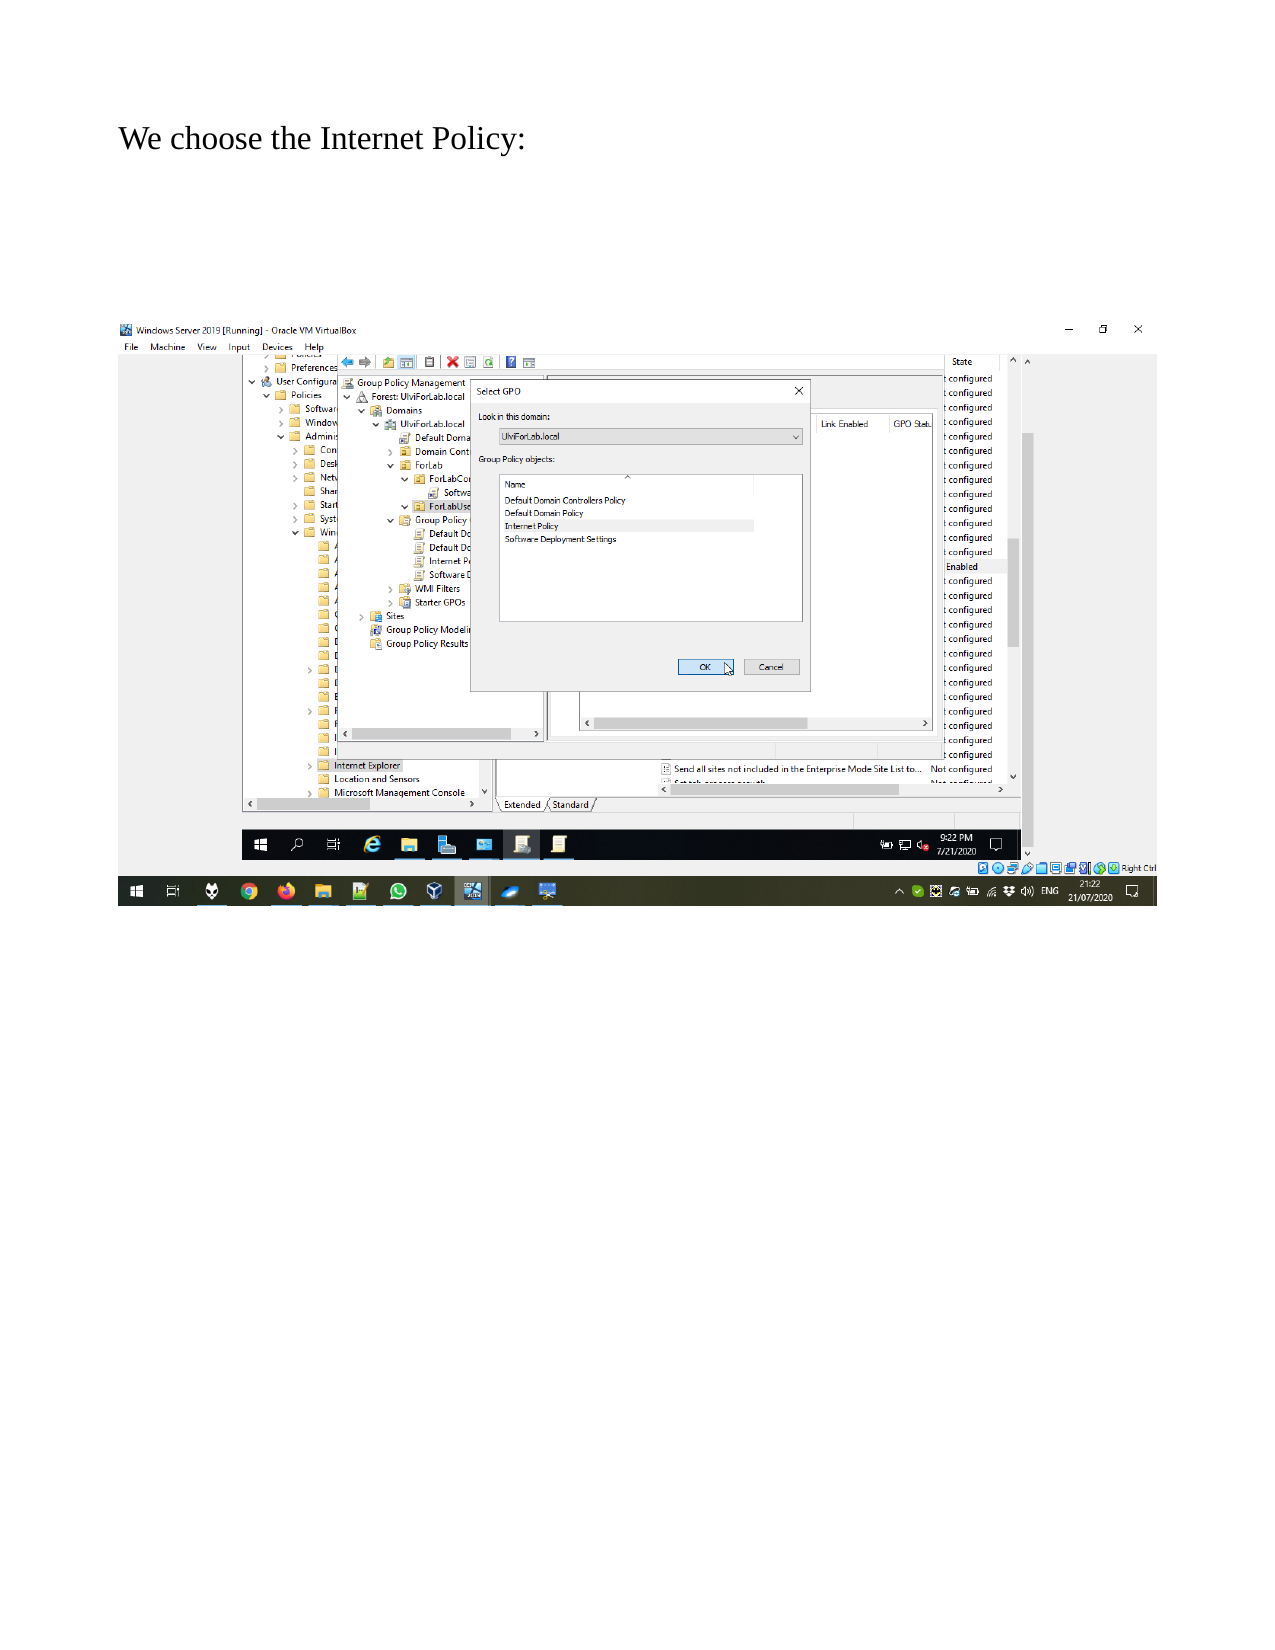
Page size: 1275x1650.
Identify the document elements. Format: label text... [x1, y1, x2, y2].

text We choose the Internet Policy: [118, 118, 1157, 156]
picture [118, 321, 1157, 906]
